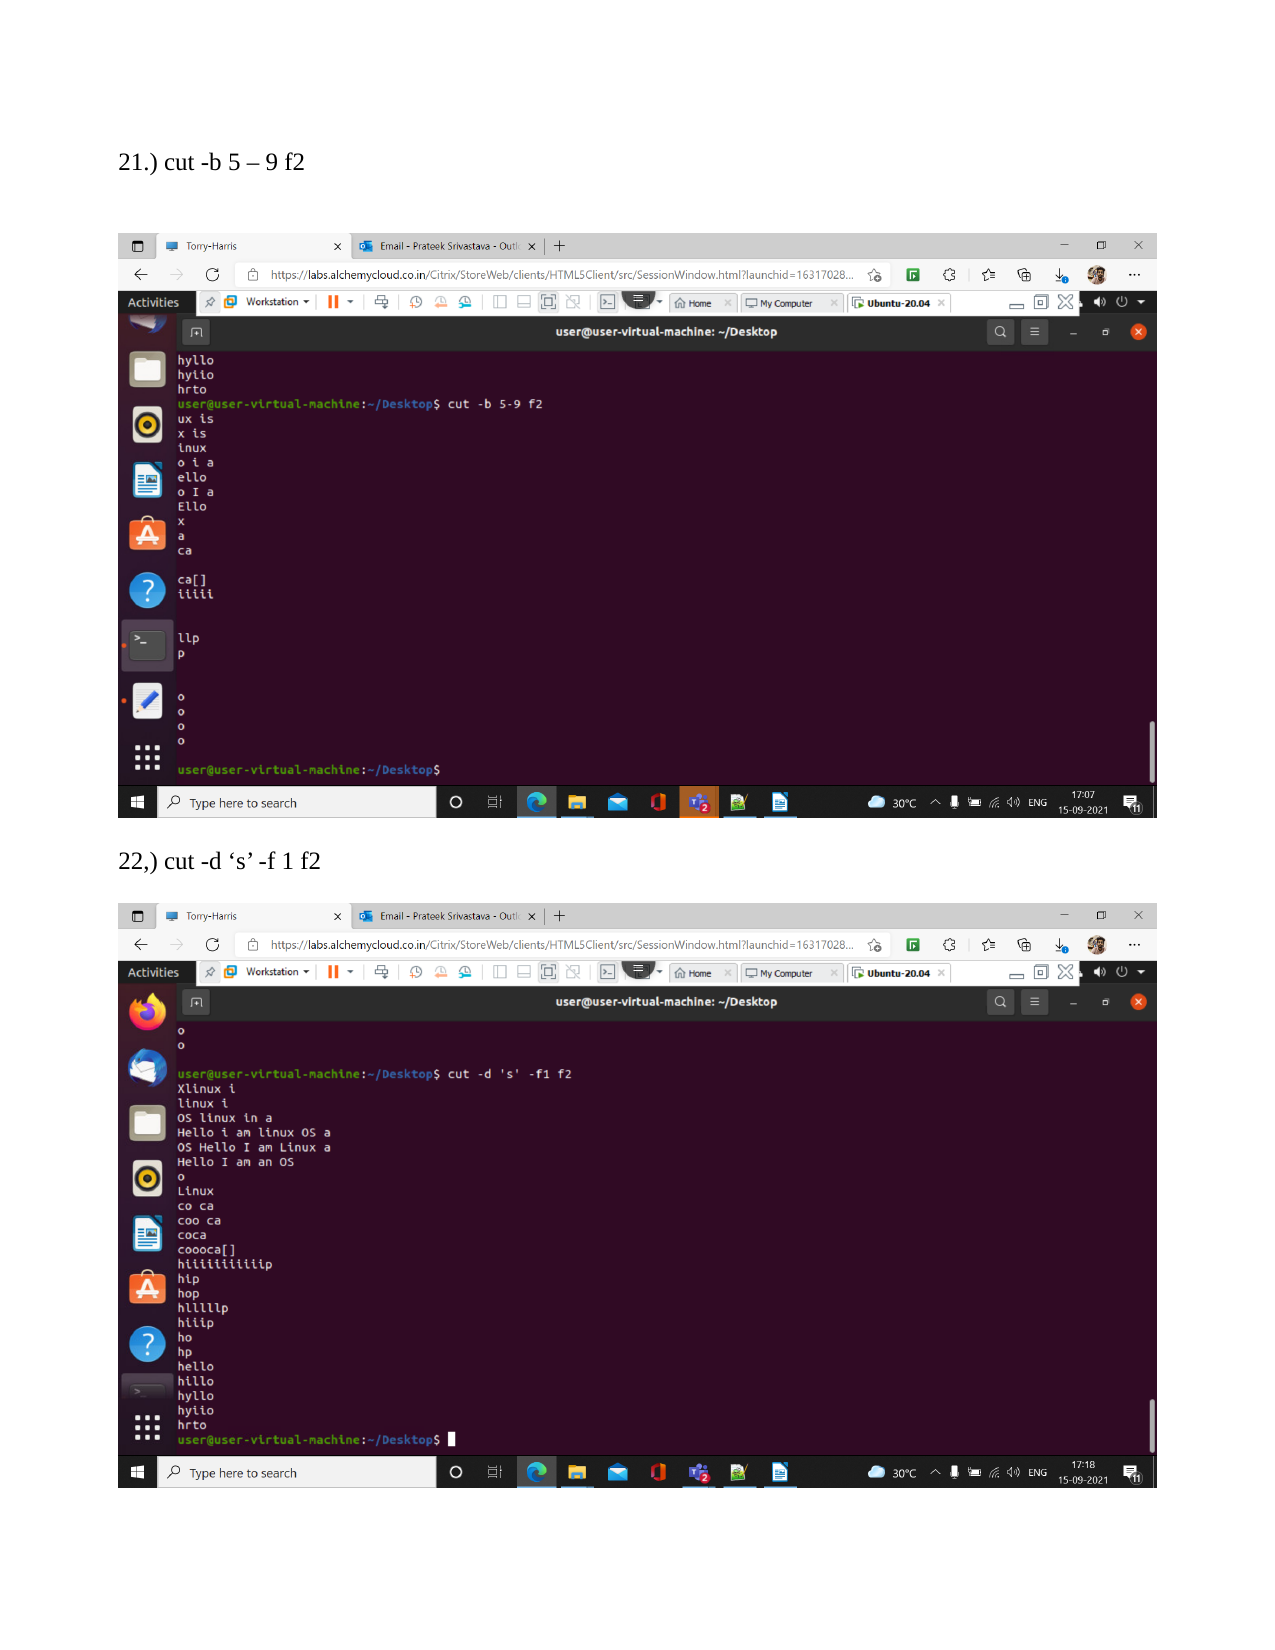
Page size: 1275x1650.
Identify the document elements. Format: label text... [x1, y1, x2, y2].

text 21.) cut -b 5 – 9 f2 [118, 147, 1157, 176]
picture [118, 903, 1157, 1488]
picture [118, 233, 1157, 818]
text 22,) cut -d ‘s’ -f 1 f2 [118, 846, 1157, 875]
